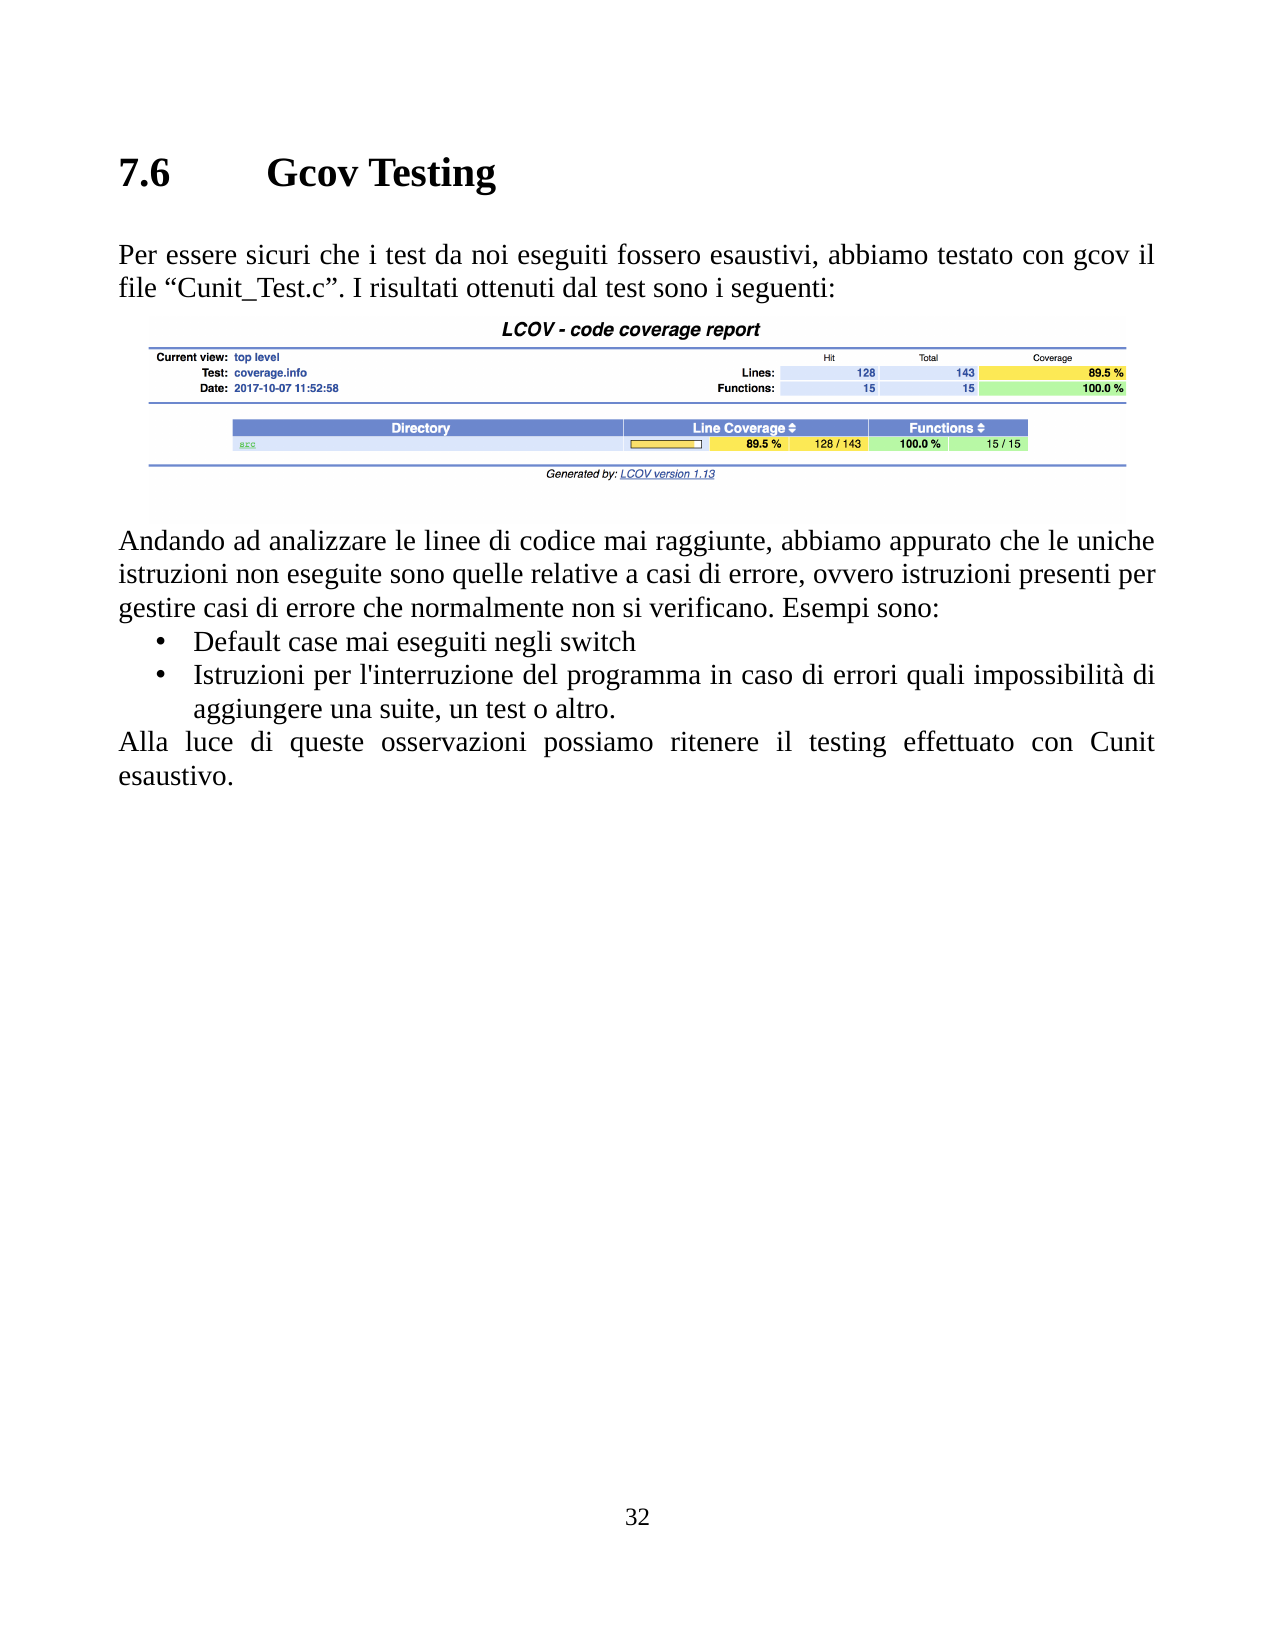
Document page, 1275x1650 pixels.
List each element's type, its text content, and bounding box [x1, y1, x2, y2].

text Andando ad analizzare le linee di codice mai raggiunte, abbiamo appurato che le uniche istruzioni non eseguite sono quelle relative a casi di errore, ovvero istruzioni presenti per gestire casi di errore che normalmente non si verificano. Esempi sono: [118, 316, 1157, 624]
text Per essere sicuri che i test da noi eseguiti fossero esaustivi, abbiamo testato con gcov il file “Cunit_Test.c”. I risultati ottenuti dal test sono i seguenti: [118, 237, 1157, 304]
picture [148, 316, 1127, 524]
list Default case mai eseguiti negli switch [156, 624, 1157, 657]
text Alla luce di queste osservazioni possiamo ritenere il testing effettuato con Cunit esaustivo. [118, 724, 1157, 792]
subtitle 7.6 Gcov Testing [118, 148, 1157, 196]
list Istruzioni per l'interruzione del programma in caso di errori quali impossibilità di aggiungere una suite, un test o altro. [156, 657, 1157, 724]
